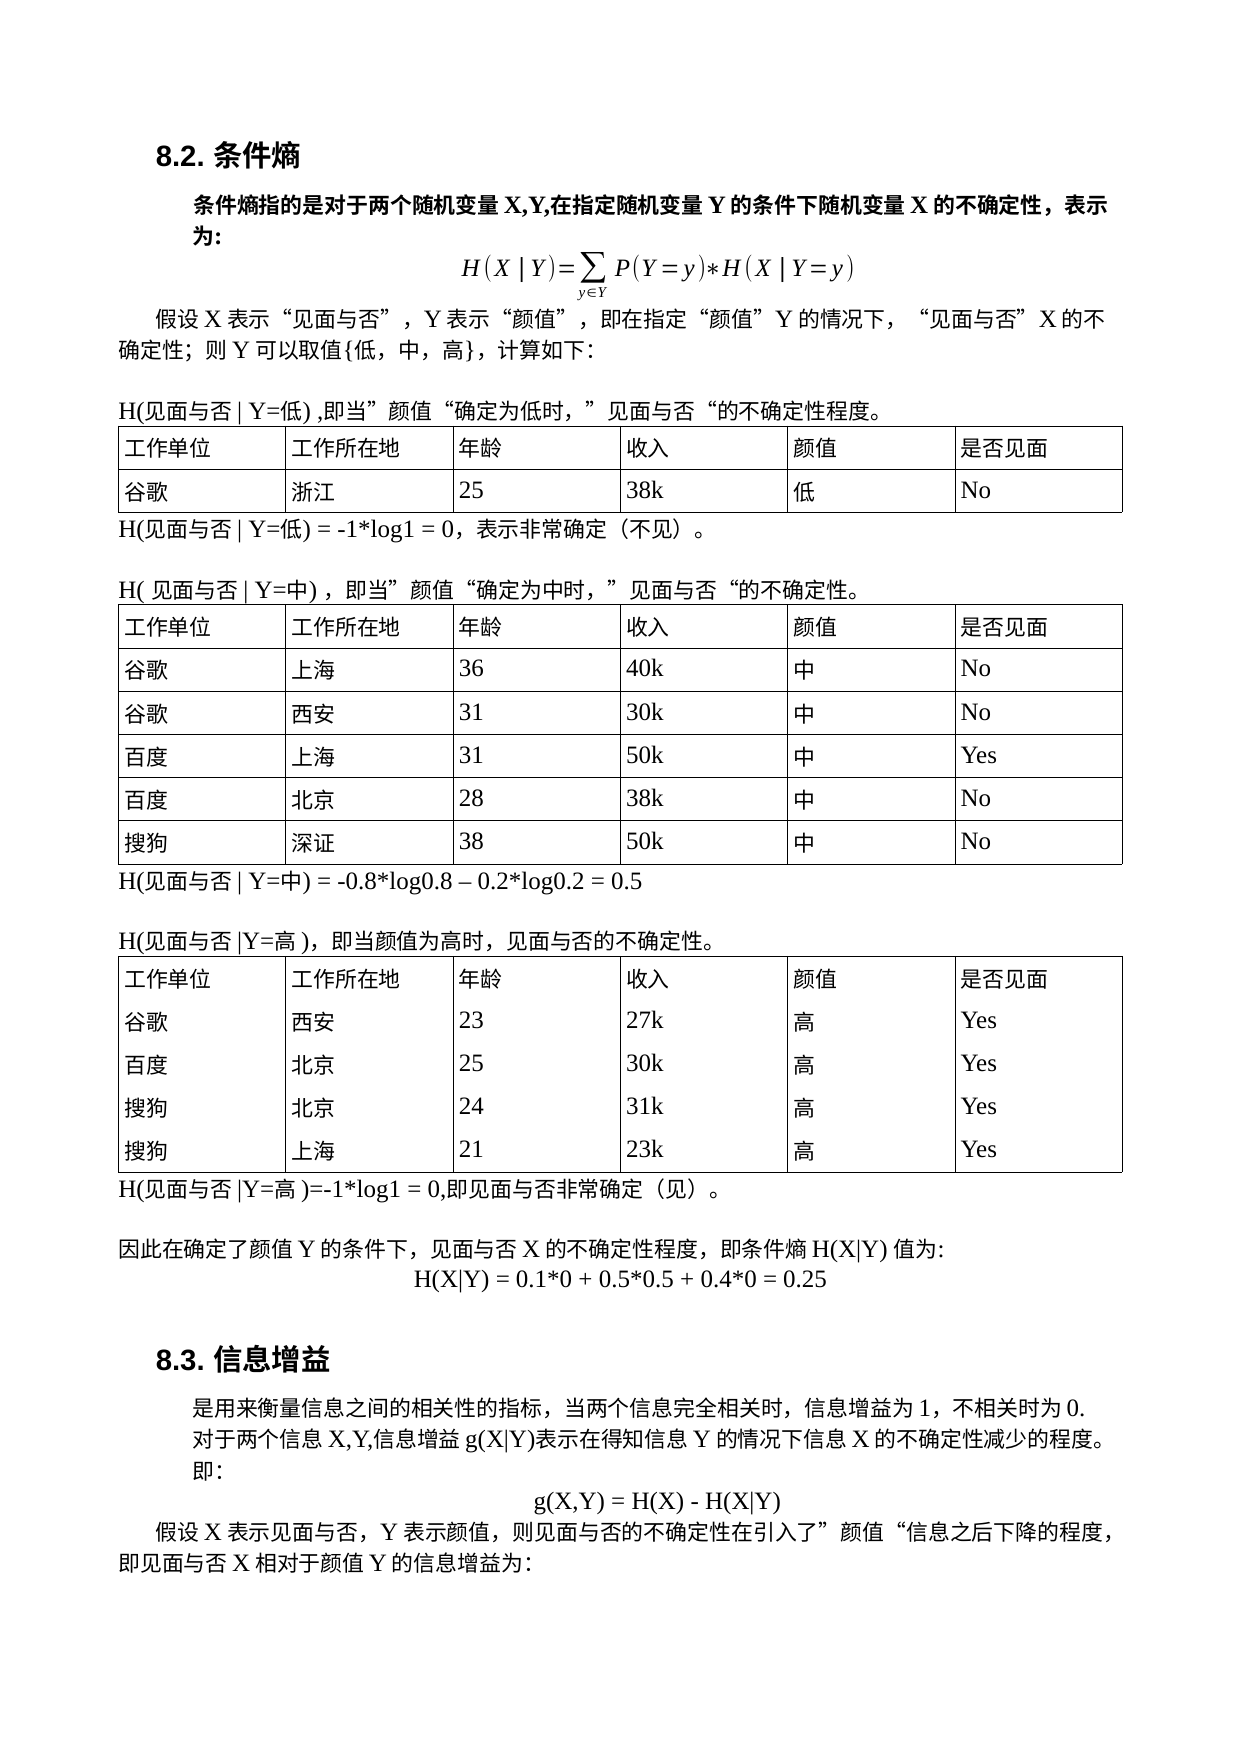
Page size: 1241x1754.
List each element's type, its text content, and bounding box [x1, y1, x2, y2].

text 假设X表示见面与否，Y表示颜值，则见面与否的不确定性在引入了”颜值“信息之后下降的程度，即见面与否X相对于颜值Y的信息增益为： [118, 1514, 1122, 1578]
table_header 年龄 [454, 427, 620, 469]
table_cell 北京 [286, 1085, 453, 1128]
table_cell 谷歌 [119, 649, 285, 691]
table_cell 北京 [286, 778, 453, 820]
table_cell 搜狗 [119, 1085, 285, 1128]
table_cell No [956, 778, 1122, 820]
table_cell 30k [621, 1042, 787, 1085]
text g(X,Y) = H(X) - H(X|Y) [192, 1486, 1122, 1514]
text 对于两个信息X,Y,信息增益g(X|Y)表示在得知信息Y的情况下信息X的不确定性减少的程度。即： [192, 1422, 1122, 1486]
table_header 收入 [621, 427, 787, 469]
table_header 工作所在地 [286, 957, 453, 999]
table_header 工作单位 [119, 605, 285, 647]
table_cell 搜狗 [119, 1129, 285, 1172]
table_cell 谷歌 [119, 692, 285, 734]
table_cell 中 [788, 649, 955, 691]
table_cell 高 [788, 1085, 955, 1128]
table_cell 百度 [119, 778, 285, 820]
table_cell 浙江 [286, 470, 453, 512]
table_cell 30k [621, 692, 787, 734]
table_cell 西安 [286, 692, 453, 734]
table_cell 40k [621, 649, 787, 691]
subtitle 8.2. 条件熵 [118, 133, 1122, 175]
table_header 颜值 [788, 605, 955, 647]
table_cell 50k [621, 735, 787, 777]
table_header 年龄 [454, 605, 620, 647]
table_cell Yes [956, 1129, 1122, 1172]
text H( 见面与否 | Y=中) ，即当”颜值“确定为中时，”见面与否“的不确定性。 [118, 573, 1122, 604]
text H(见面与否 |Y=高 )=-1*log1 = 0,即见面与否非常确定（见）。 [118, 1173, 1122, 1203]
table_cell 31 [454, 692, 620, 734]
table_header 年龄 [454, 957, 620, 999]
table_cell 50k [621, 821, 787, 864]
table_cell 百度 [119, 1042, 285, 1085]
table_header 收入 [621, 957, 787, 999]
table_cell 31k [621, 1085, 787, 1128]
table_header 是否见面 [956, 427, 1122, 469]
table_cell No [956, 692, 1122, 734]
table_cell 36 [454, 649, 620, 691]
table_header 工作单位 [119, 957, 285, 999]
table_cell 25 [454, 470, 620, 512]
table_cell 高 [788, 1042, 955, 1085]
table_cell 23 [454, 999, 620, 1042]
table_cell 西安 [286, 999, 453, 1042]
text 是用来衡量信息之间的相关性的指标，当两个信息完全相关时，信息增益为1，不相关时为0. [192, 1391, 1122, 1422]
text 因此在确定了颜值Y的条件下，见面与否X的不确定性程度，即条件熵H(X|Y) 值为: [118, 1232, 1122, 1264]
table_cell 高 [788, 999, 955, 1042]
text H(见面与否 | Y=低) ,即当”颜值“确定为低时，”见面与否“的不确定性程度。 [118, 394, 1122, 426]
table_header 是否见面 [956, 605, 1122, 647]
table_cell 中 [788, 692, 955, 734]
text H(见面与否 |Y=高 )，即当颜值为高时，见面与否的不确定性。 [118, 924, 1122, 956]
table_cell 中 [788, 821, 955, 864]
table_cell 谷歌 [119, 999, 285, 1042]
table_cell 低 [788, 470, 955, 512]
text H(见面与否 | Y=低) = -1*log1 = 0，表示非常确定（不见）。 [118, 513, 1122, 544]
table_cell 上海 [286, 1129, 453, 1172]
table_cell Yes [956, 1085, 1122, 1128]
subtitle 8.3. 信息增益 [118, 1336, 1122, 1378]
text 假设X表示“见面与否”，Y表示“颜值”，即在指定“颜值”Y的情况下，“见面与否”X的不确定性；则Y可以取值{低，中，高}，计算如下： [118, 302, 1122, 365]
table_cell 21 [454, 1129, 620, 1172]
table_cell 38k [621, 470, 787, 512]
table_cell 中 [788, 778, 955, 820]
table_cell 中 [788, 735, 955, 777]
table_cell 谷歌 [119, 470, 285, 512]
table_cell 25 [454, 1042, 620, 1085]
table_cell No [956, 470, 1122, 512]
table_cell Yes [956, 999, 1122, 1042]
table_cell 百度 [119, 735, 285, 777]
table_cell 上海 [286, 649, 453, 691]
table_cell No [956, 821, 1122, 864]
table_cell 23k [621, 1129, 787, 1172]
text 条件熵指的是对于两个随机变量X,Y,在指定随机变量Y的条件下随机变量X的不确定性，表示为: [192, 188, 1122, 251]
table_cell 上海 [286, 735, 453, 777]
table_header 收入 [621, 605, 787, 647]
table_cell 28 [454, 778, 620, 820]
table_header 工作所在地 [286, 605, 453, 647]
table_header 颜值 [788, 957, 955, 999]
table_cell 北京 [286, 1042, 453, 1085]
table_cell Yes [956, 1042, 1122, 1085]
table_cell 38k [621, 778, 787, 820]
table_cell 31 [454, 735, 620, 777]
text H(X|Y) = 0.1*0 + 0.5*0.5 + 0.4*0 = 0.25 [118, 1264, 1122, 1292]
table_cell Yes [956, 735, 1122, 777]
text H(见面与否 | Y=中) = -0.8*log0.8 – 0.2*log0.2 = 0.5 [118, 865, 1122, 895]
table_header 是否见面 [956, 957, 1122, 999]
table_cell 27k [621, 999, 787, 1042]
table_header 颜值 [788, 427, 955, 469]
table_cell 搜狗 [119, 821, 285, 864]
table_header 工作所在地 [286, 427, 453, 469]
table_cell 24 [454, 1085, 620, 1128]
table_header 工作单位 [119, 427, 285, 469]
table_cell 深证 [286, 821, 453, 864]
table_cell 38 [454, 821, 620, 864]
table_cell 高 [788, 1129, 955, 1172]
table_cell No [956, 649, 1122, 691]
